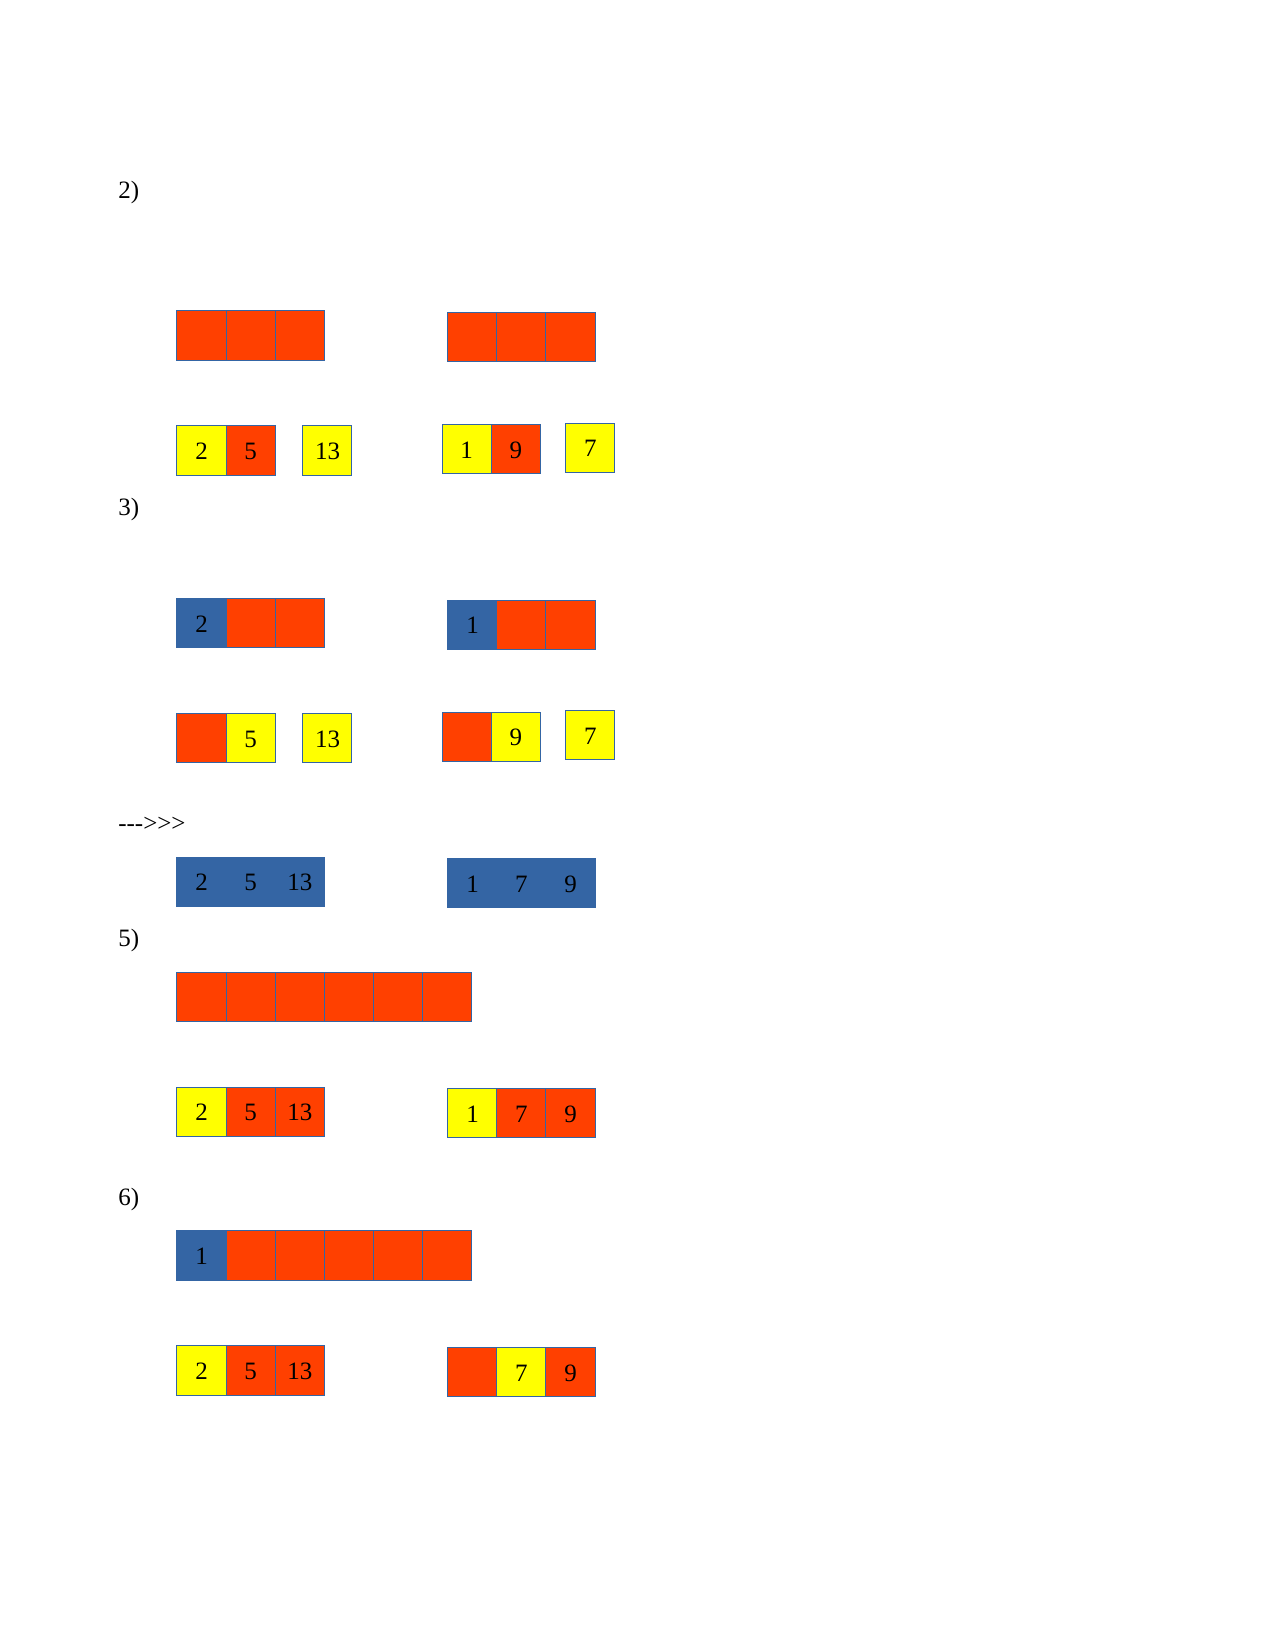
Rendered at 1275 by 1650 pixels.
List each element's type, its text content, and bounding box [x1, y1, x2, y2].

text 2) [118, 176, 1157, 204]
text 3) [118, 492, 1157, 521]
text 5) [118, 923, 1157, 952]
text 6) [118, 1182, 1157, 1211]
text --->>> [118, 808, 1157, 837]
